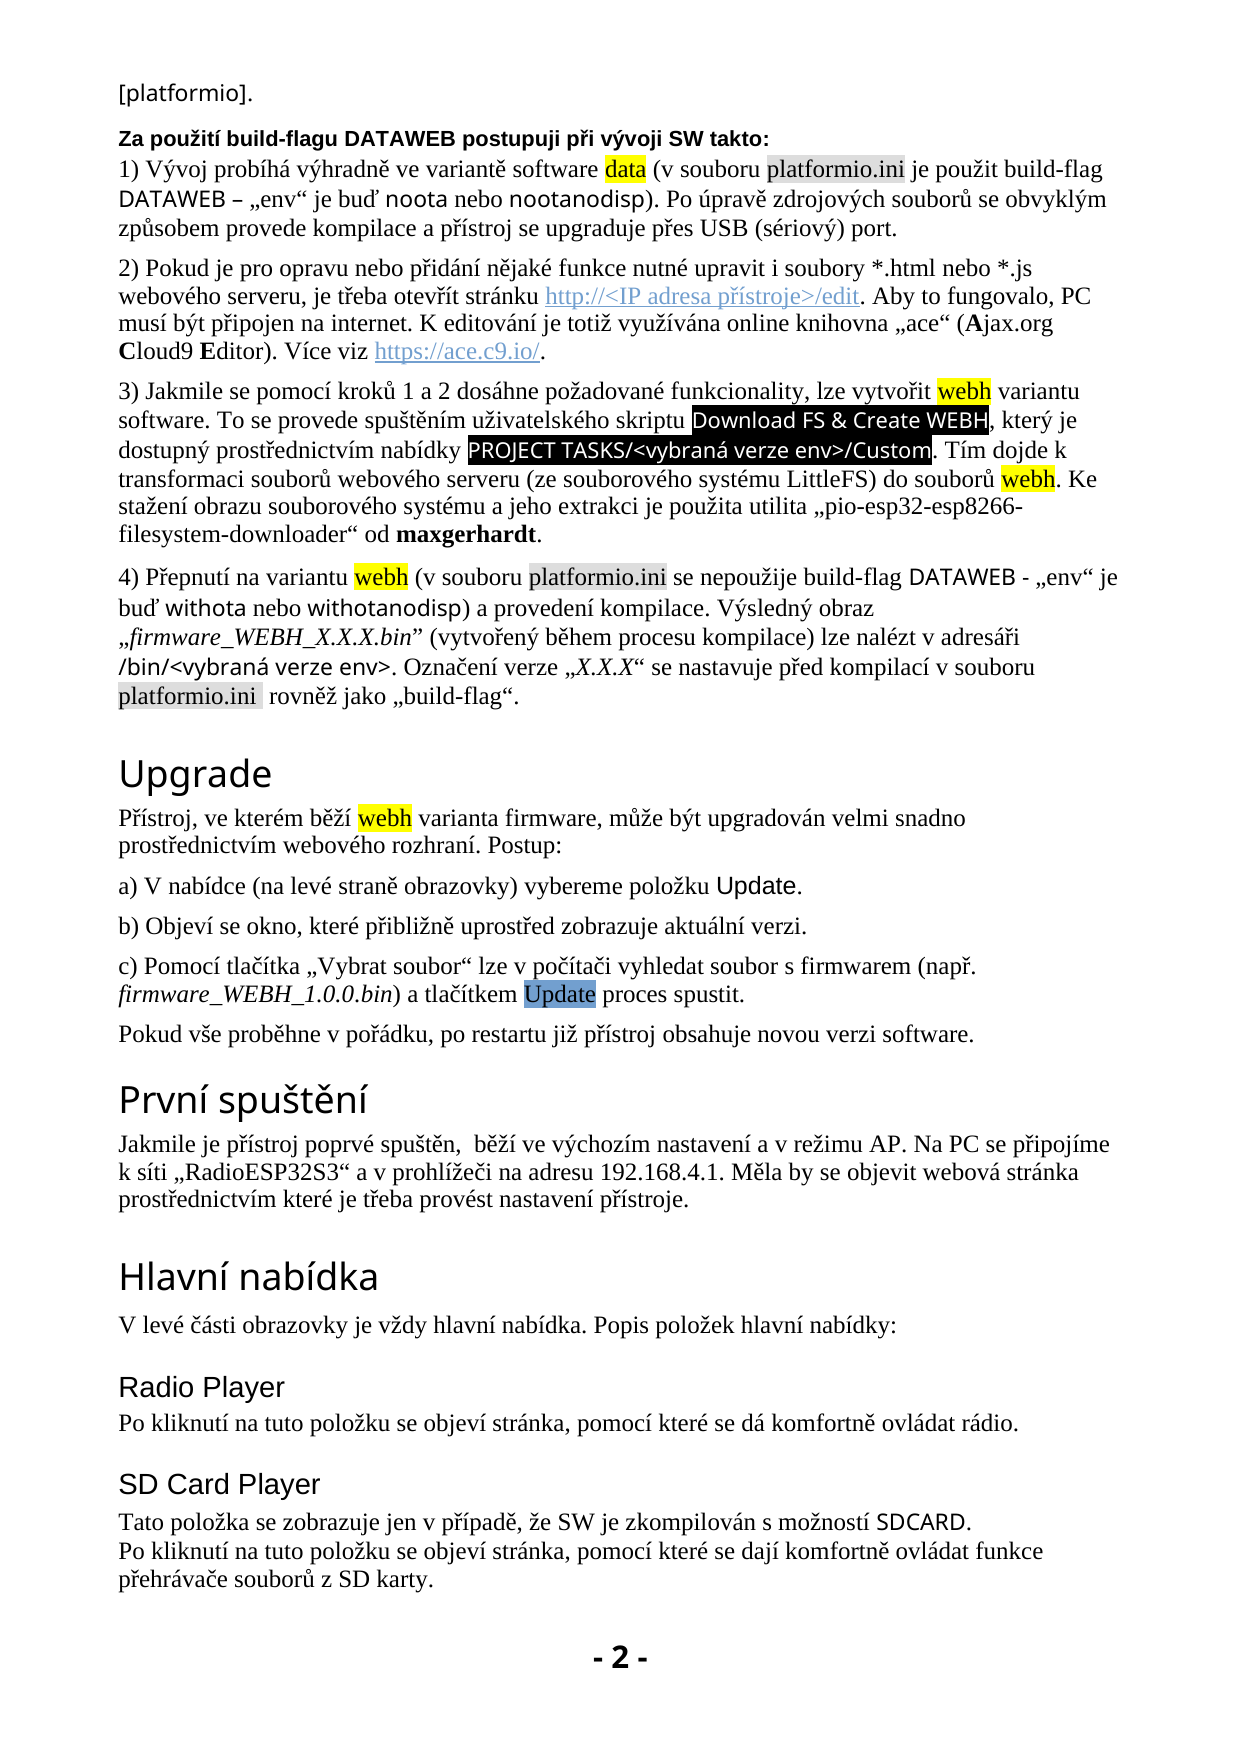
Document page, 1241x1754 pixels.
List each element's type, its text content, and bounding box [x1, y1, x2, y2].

subtitle Hlavní nabídka [118, 1250, 1122, 1301]
text Po kliknutí na tuto položku se objeví stránka, pomocí které se dá komfortně ovládat rádio. [118, 1409, 1122, 1437]
text Pokud vše proběhne v pořádku, po restartu již přístroj obsahuje novou verzi software. [118, 1020, 1122, 1048]
text 4) Přepnutí na variantu webh (v souboru platformio.ini se nepoužije build-flag DATAWEB - „env“ je buď withota nebo withotanodisp) a provedení kompilace. Výsledný obraz „firmware_WEBH_X.X.X.bin” (vytvořený během procesu kompilace) lze nalézt v adresáři /bin/<vybraná verze env>. Označení verze „X.X.X“ se nastavuje před kompilací v souboru platformio.ini rovněž jako „build-flag“. [118, 560, 1122, 709]
subtitle Za použití build-flagu DATAWEB postupuji při vývoji SW takto: [118, 127, 1122, 151]
text c) Pomocí tlačítka „Vybrat soubor“ lze v počítači vyhledat soubor s firmwarem (např. firmware_WEBH_1.0.0.bin) a tlačítkem Update proces spustit. [118, 952, 1122, 1008]
text 2) Pokud je pro opravu nebo přidání nějaké funkce nutné upravit i soubory *.html nebo *.js webového serveru, je třeba otevřít stránku http://<IP adresa přístroje>/edit. Aby to fungovalo, PC musí být připojen na internet. K editování je totiž využívána online knihovna „ace“ (Ajax.org Cloud9 Editor). Více viz https://ace.c9.io/. [118, 254, 1122, 365]
text Jakmile je přístroj poprvé spuštěn, běží ve výchozím nastavení a v režimu AP. Na PC se připojíme k síti „RadioESP32S3“ a v prohlížeči na adresu 192.168.4.1. Měla by se objevit webová stránka prostřednictvím které je třeba provést nastavení přístroje. [118, 1130, 1122, 1213]
text Tato položka se zobrazuje jen v případě, že SW je zkompilován s možností SDCARD. [118, 1506, 1122, 1537]
text Po kliknutí na tuto položku se objeví stránka, pomocí které se dají komfortně ovládat funkce přehrávače souborů z SD karty. [118, 1537, 1122, 1593]
text Přístroj, ve kterém běží webh varianta firmware, může být upgradován velmi snadno prostřednictvím webového rozhraní. Postup: [118, 804, 1122, 859]
subtitle SD Card Player [118, 1468, 1122, 1500]
text b) Objeví se okno, které přibližně uprostřed zobrazuje aktuální verzi. [118, 912, 1122, 940]
text V levé části obrazovky je vždy hlavní nabídka. Popis položek hlavní nabídky: [118, 1307, 1122, 1340]
text 3) Jakmile se pomocí kroků 1 a 2 dosáhne požadované funkcionality, lze vytvořit webh variantu software. To se provede spuštěním uživatelského skriptu Download FS & Create WEBH, který je dostupný prostřednictvím nabídky PROJECT TASKS/<vybraná verze env>/Custom. Tím dojde k transformaci souborů webového serveru (ze souborového systému LittleFS) do souborů webh. Ke stažení obrazu souborového systému a jeho extrakci je použita utilita „pio-esp32-esp8266-filesystem-downloader“ od maxgerhardt. [118, 377, 1122, 548]
subtitle Upgrade [118, 747, 1122, 798]
text 1) Vývoj probíhá výhradně ve variantě software data (v souboru platformio.ini je použit build-flag DATAWEB – „env“ je buď noota nebo nootanodisp). Po úpravě zdrojových souborů se obvyklým způsobem provede kompilace a přístroj se upgraduje přes USB (sériový) port. [118, 155, 1122, 242]
text [platformio]. [118, 77, 1122, 108]
subtitle Radio Player [118, 1371, 1122, 1403]
subtitle První spuštění [118, 1073, 1122, 1124]
text a) V nabídce (na levé straně obrazovky) vybereme položku Update. [118, 872, 1122, 900]
